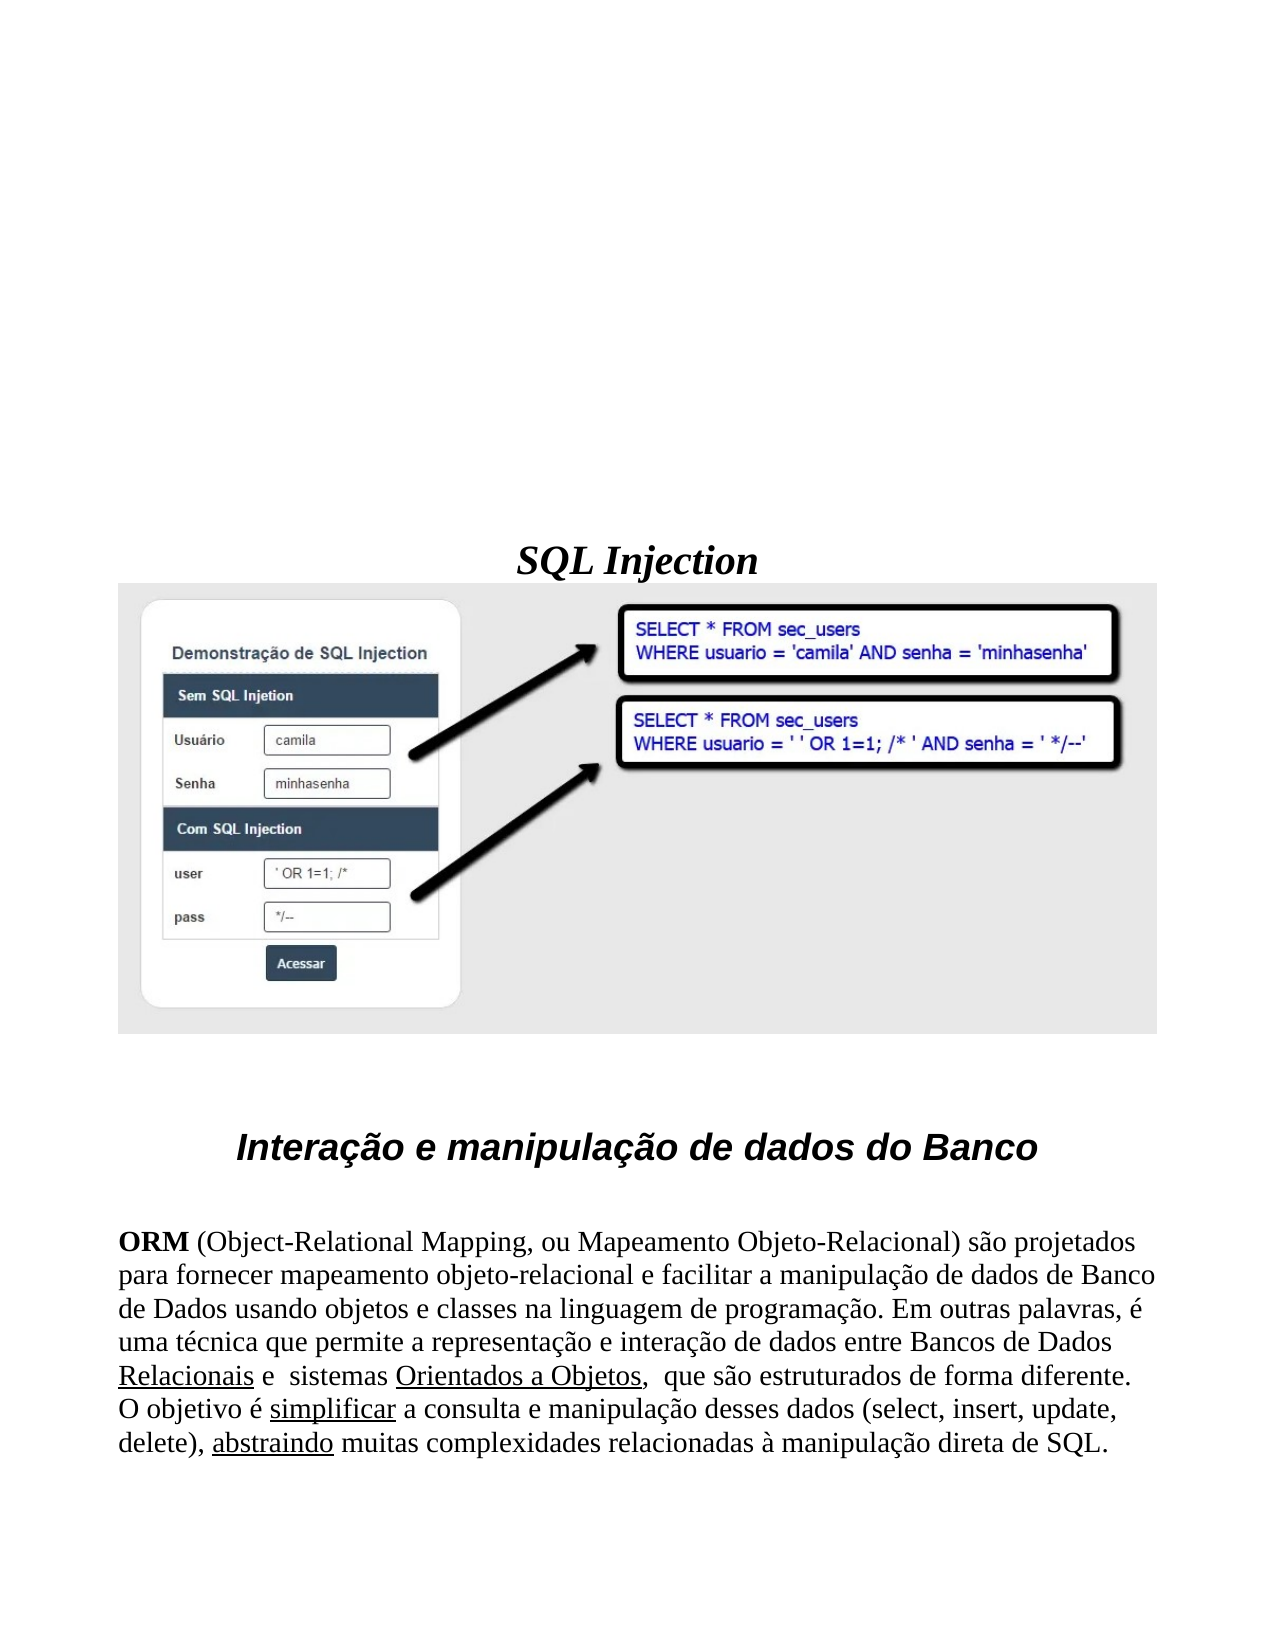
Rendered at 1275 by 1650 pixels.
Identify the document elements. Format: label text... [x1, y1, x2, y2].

subtitle Interação e manipulação de dados do Banco [118, 1124, 1157, 1168]
text ORM (Object-Relational Mapping, ou Mapeamento Objeto-Relacional) são projetados para fornecer mapeamento objeto-relacional e facilitar a manipulação de dados de Banco de Dados usando objetos e classes na linguagem de programação. Em outras palavras, é uma técnica que permite a representação e interação de dados entre Bancos de Dados Relacionais e sistemas Orientados a Objetos, que são estruturados de forma diferente. O objetivo é simplificar a consulta e manipulação desses dados (select, insert, update, delete), abstraindo muitas complexidades relacionadas à manipulação direta de SQL. [118, 1224, 1157, 1458]
text SQL Injection [118, 536, 1157, 583]
picture [118, 583, 1157, 1034]
